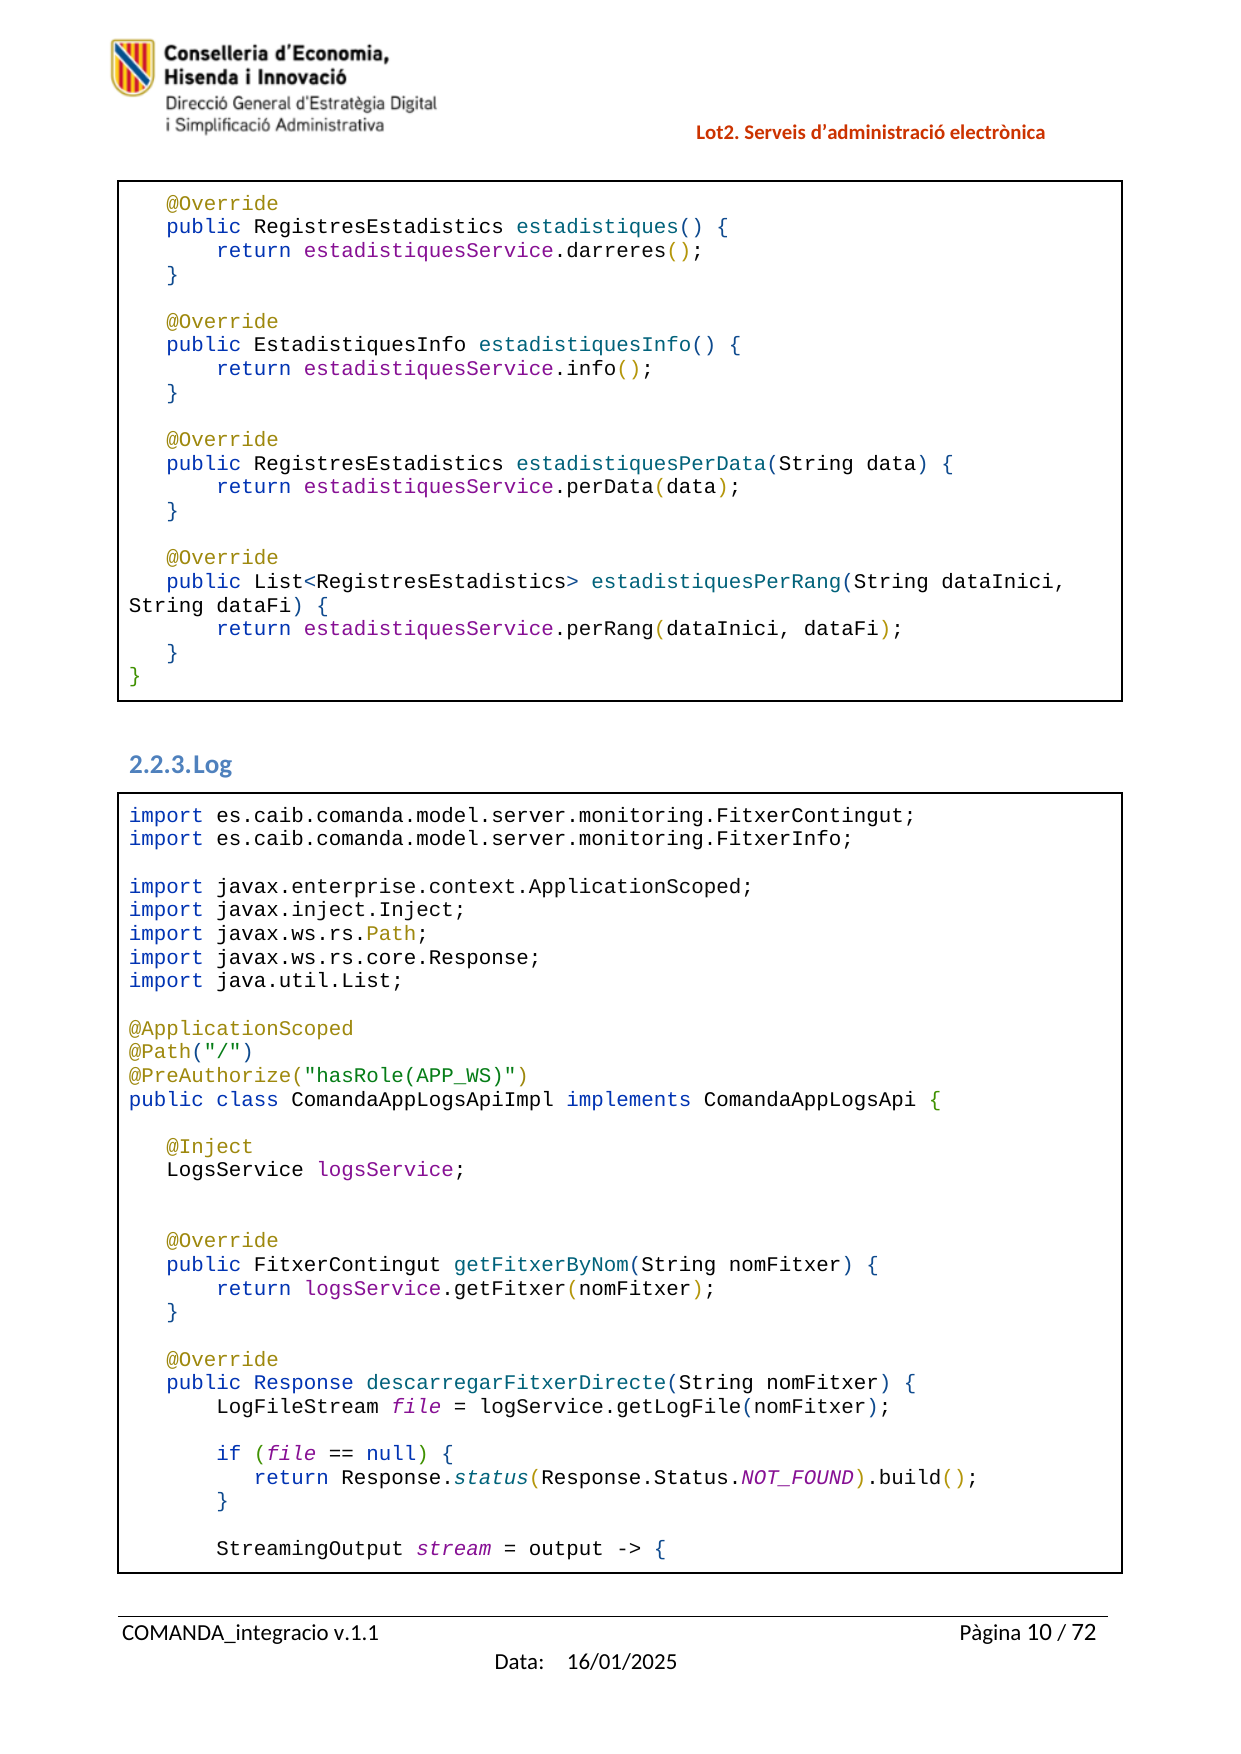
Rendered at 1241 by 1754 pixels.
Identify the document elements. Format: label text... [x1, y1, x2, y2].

subtitle Log [192, 747, 1122, 780]
table_header @Override public RegistresEstadistics estadistiques() { return estadistiquesService.darreres(); } @Override public EstadistiquesInfo estadistiquesInfo() { return estadistiquesService.info(); } @Override public RegistresEstadistics estadistiquesPerData(String data) { return estadistiquesService.perData(data); } @Override public List<RegistresEstadistics> estadistiquesPerRang(String dataInici, String dataFi) { return estadistiquesService.perRang(dataInici, dataFi); } } [119, 182, 1121, 699]
table_header import es.caib.comanda.model.server.monitoring.FitxerContingut; import es.caib.comanda.model.server.monitoring.FitxerInfo; import javax.enterprise.context.ApplicationScoped; import javax.inject.Inject; import javax.ws.rs.Path; import javax.ws.rs.core.Response; import java.util.List; @ApplicationScoped @Path("/") @PreAuthorize("hasRole(APP_WS)") public class ComandaAppLogsApiImpl implements ComandaAppLogsApi { @Inject LogsService logsService; @Override public FitxerContingut getFitxerByNom(String nomFitxer) { return logsService.getFitxer(nomFitxer); } @Override public Response descarregarFitxerDirecte(String nomFitxer) { LogFileStream file = logService.getLogFile(nomFitxer); if (file == null) { return Response.status(Response.Status.NOT_FOUND).build(); } StreamingOutput stream = output -> { [119, 794, 1121, 1572]
picture [100, 26, 467, 156]
